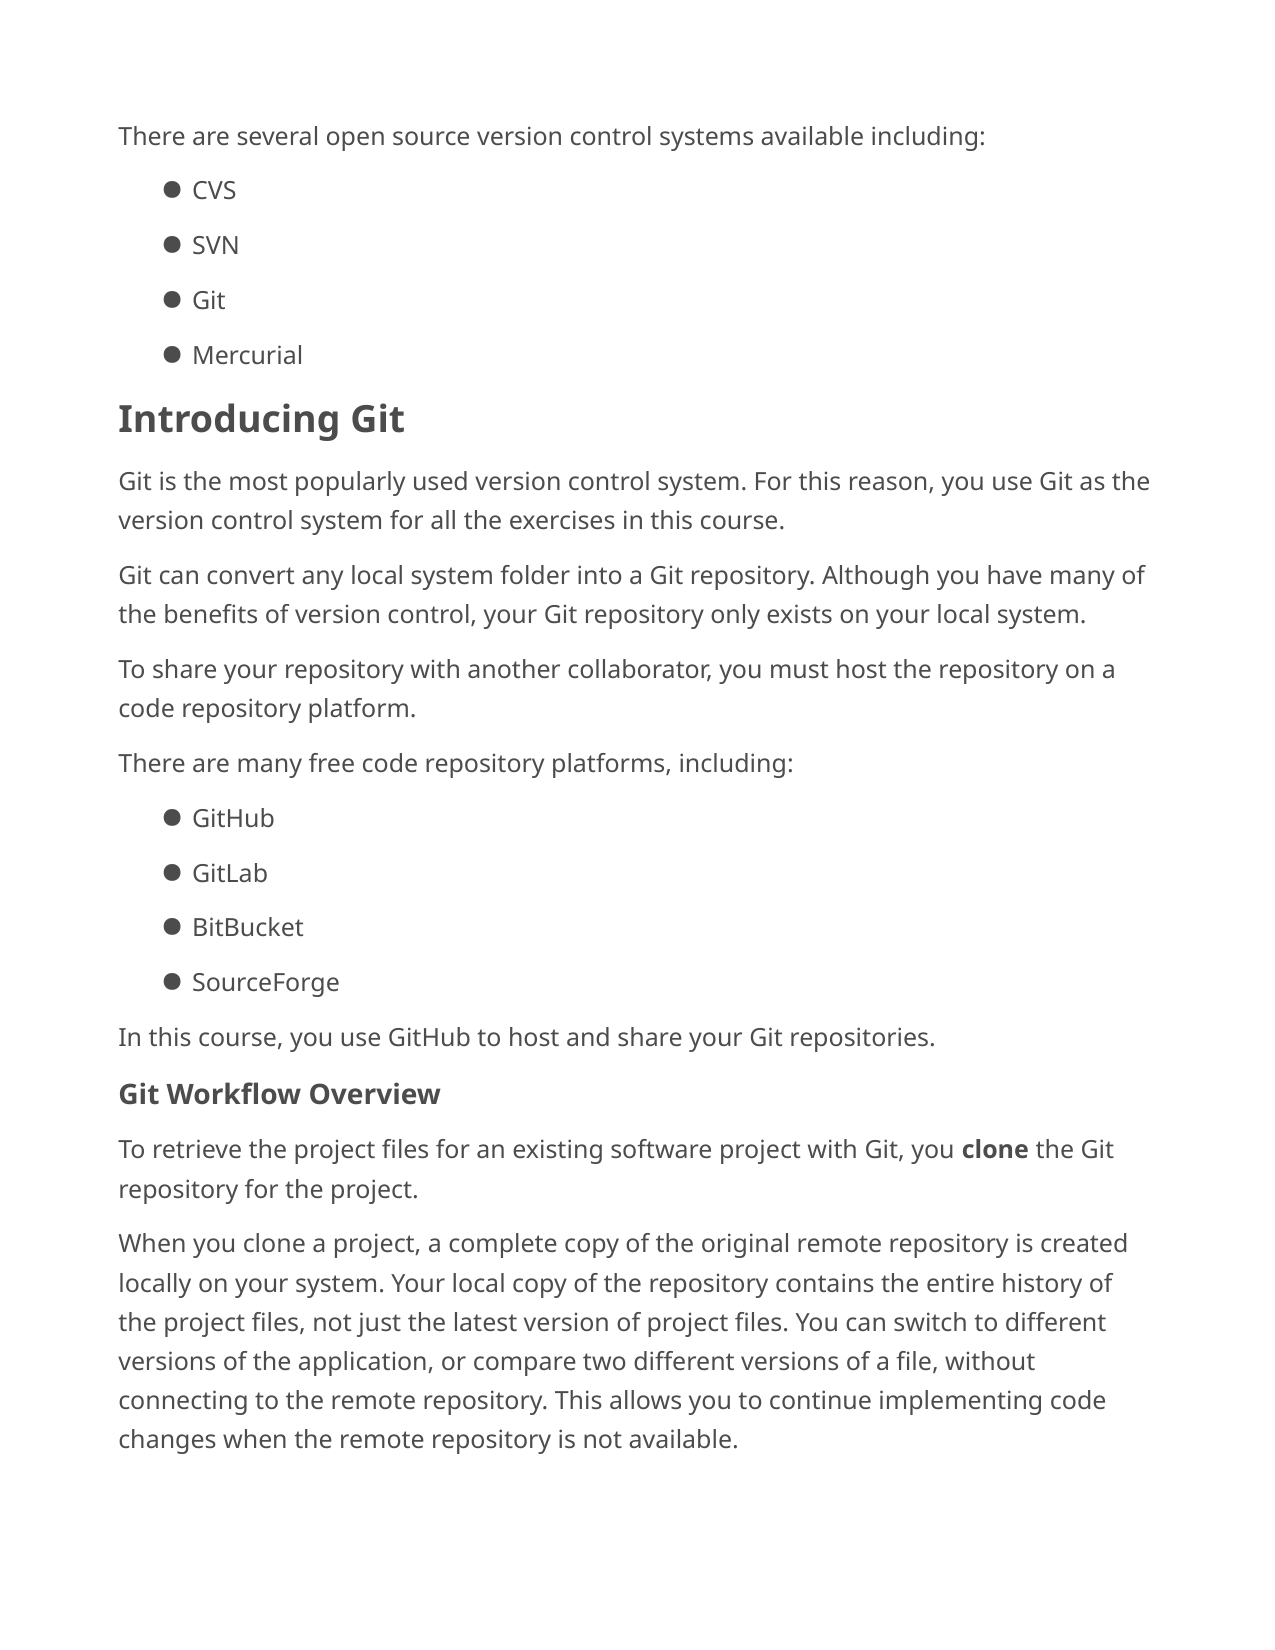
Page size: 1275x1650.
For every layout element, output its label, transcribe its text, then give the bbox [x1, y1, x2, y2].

subtitle Introducing Git [118, 392, 1157, 443]
text To retrieve the project files for an existing software project with Git, you clone the Git repository for the project. [118, 1132, 1157, 1205]
text When you clone a project, a complete copy of the original remote repository is created locally on your system. Your local copy of the repository contains the entire history of the project files, not just the latest version of project files. You can switch to different versions of the application, or compare two different versions of a file, without connecting to the remote repository. This allows you to continue implementing code changes when the remote repository is not available. [118, 1226, 1157, 1456]
list GitHub [162, 801, 1157, 834]
list CVS [162, 173, 1157, 207]
list SVN [162, 228, 1157, 262]
list Git [162, 282, 1157, 317]
list GitLab [162, 855, 1157, 889]
text To share your repository with another collaborator, you must host the repository on a code repository platform. [118, 652, 1157, 725]
list SourceForge [162, 965, 1157, 999]
text Git is the most popularly used version control system. For this reason, you use Git as the version control system for all the exercises in this course. [118, 464, 1157, 537]
text There are several open source version control systems available including: [118, 118, 1157, 152]
text There are many free code repository platforms, including: [118, 746, 1157, 780]
text In this course, you use GitHub to host and share your Git repositories. [118, 1020, 1157, 1054]
text Git can convert any local system folder into a Git repository. Although you have many of the benefits of version control, your Git repository only exists on your local system. [118, 558, 1157, 631]
subtitle Git Workflow Overview [118, 1074, 1157, 1113]
list BitBucket [162, 910, 1157, 944]
list Mercurial [162, 337, 1157, 371]
